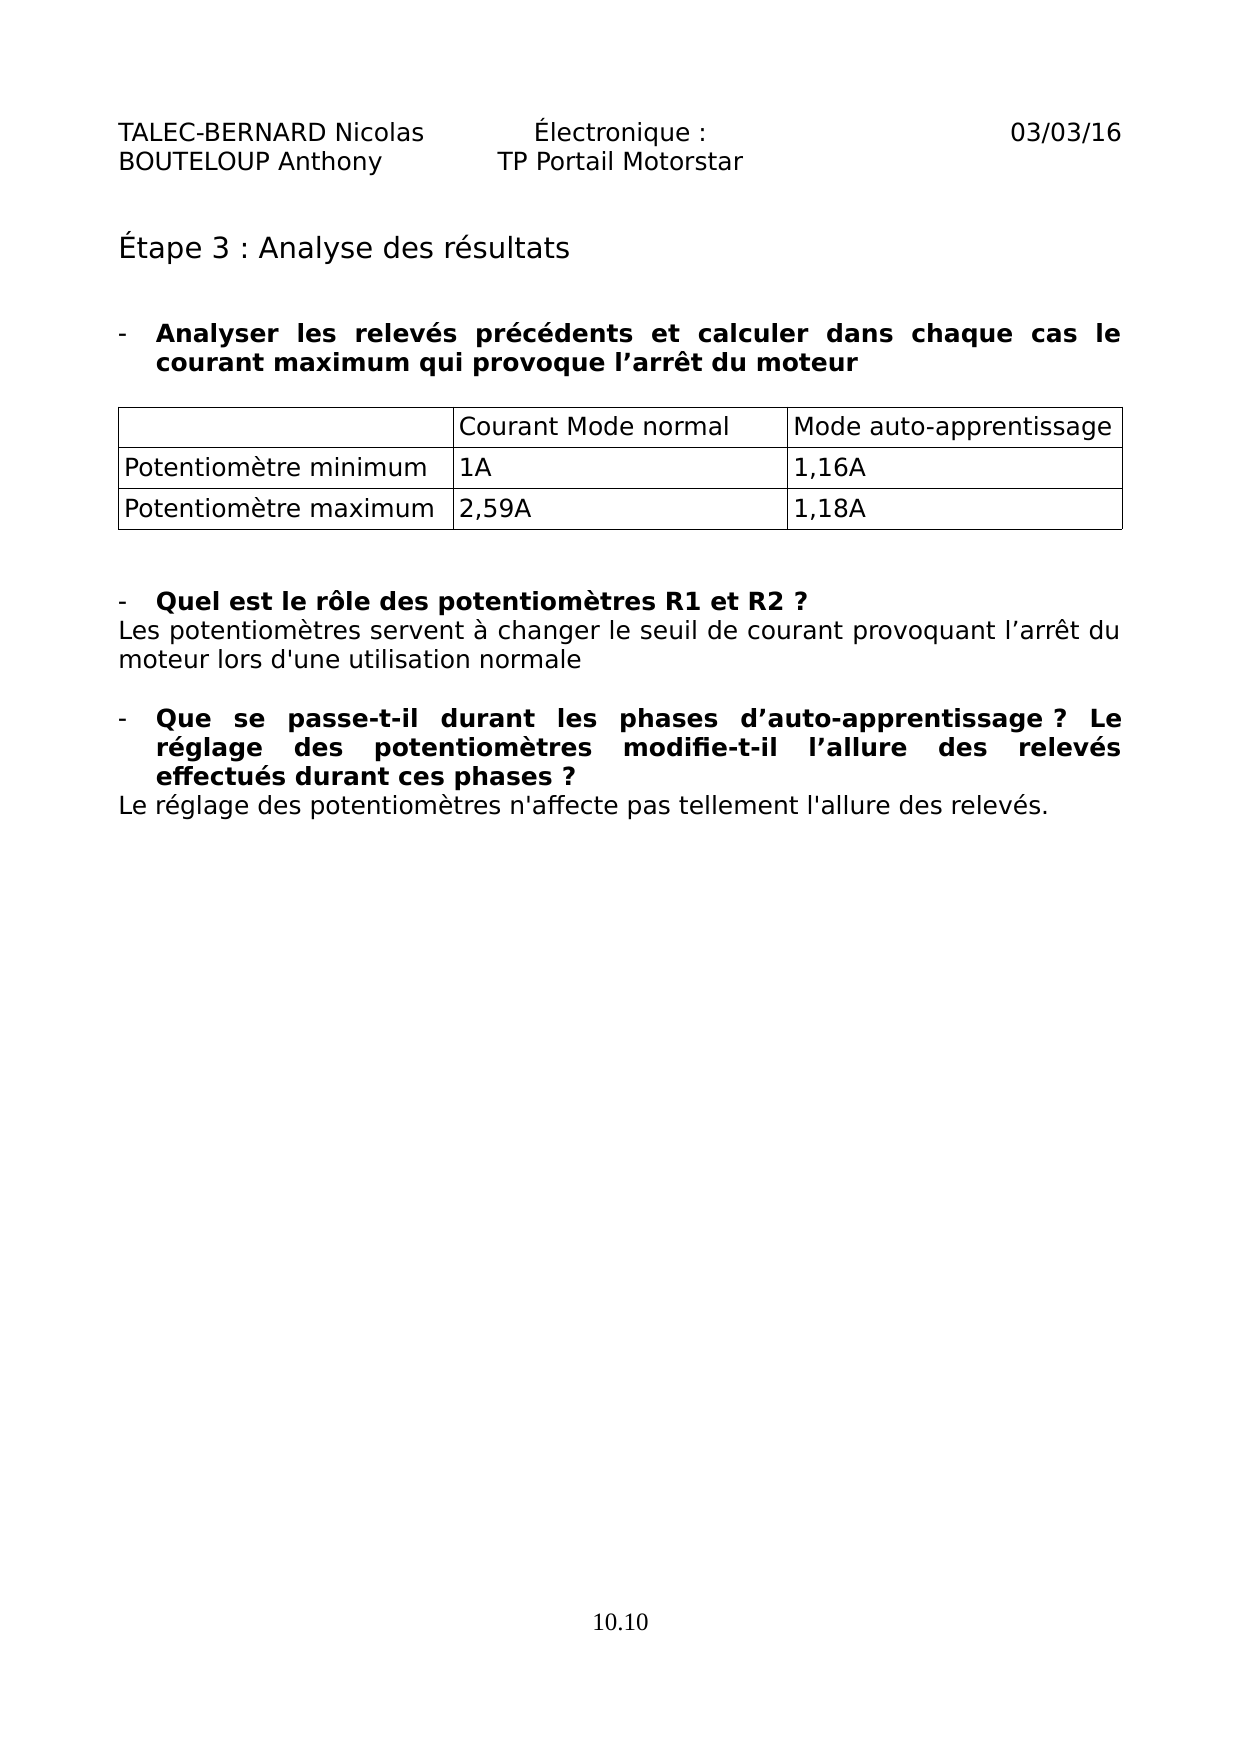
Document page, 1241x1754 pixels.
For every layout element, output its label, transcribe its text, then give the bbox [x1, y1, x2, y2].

table_header [119, 408, 453, 447]
table_cell 1A [454, 448, 787, 488]
table_cell 1,18A [788, 489, 1122, 529]
table_cell 2,59A [454, 489, 787, 529]
table_header Courant Mode normal [454, 408, 787, 447]
table_cell Potentiomètre minimum [119, 448, 453, 488]
list Analyser les relevés précédents et calculer dans chaque cas le courant maximum qui provoque l’arrêt du moteur [118, 319, 1122, 377]
table_cell Potentiomètre maximum [119, 489, 453, 529]
table_cell 1,16A [788, 448, 1122, 488]
text Les potentiomètres servent à changer le seuil de courant provoquant l’arrêt du moteur lors d'une utilisation normale [118, 616, 1122, 675]
list Quel est le rôle des potentiomètres R1 et R2 ? [118, 587, 1122, 616]
text Le réglage des potentiomètres n'affecte pas tellement l'allure des relevés. [118, 791, 1122, 821]
table_header Mode auto-apprentissage [788, 408, 1122, 447]
subtitle Étape 3 : Analyse des résultats [118, 231, 1122, 265]
list Que se passe-t-il durant les phases d’auto-apprentissage ? Le réglage des potentiomètres modifie-t-il l’allure des relevés effectués durant ces phases ? [118, 704, 1122, 791]
